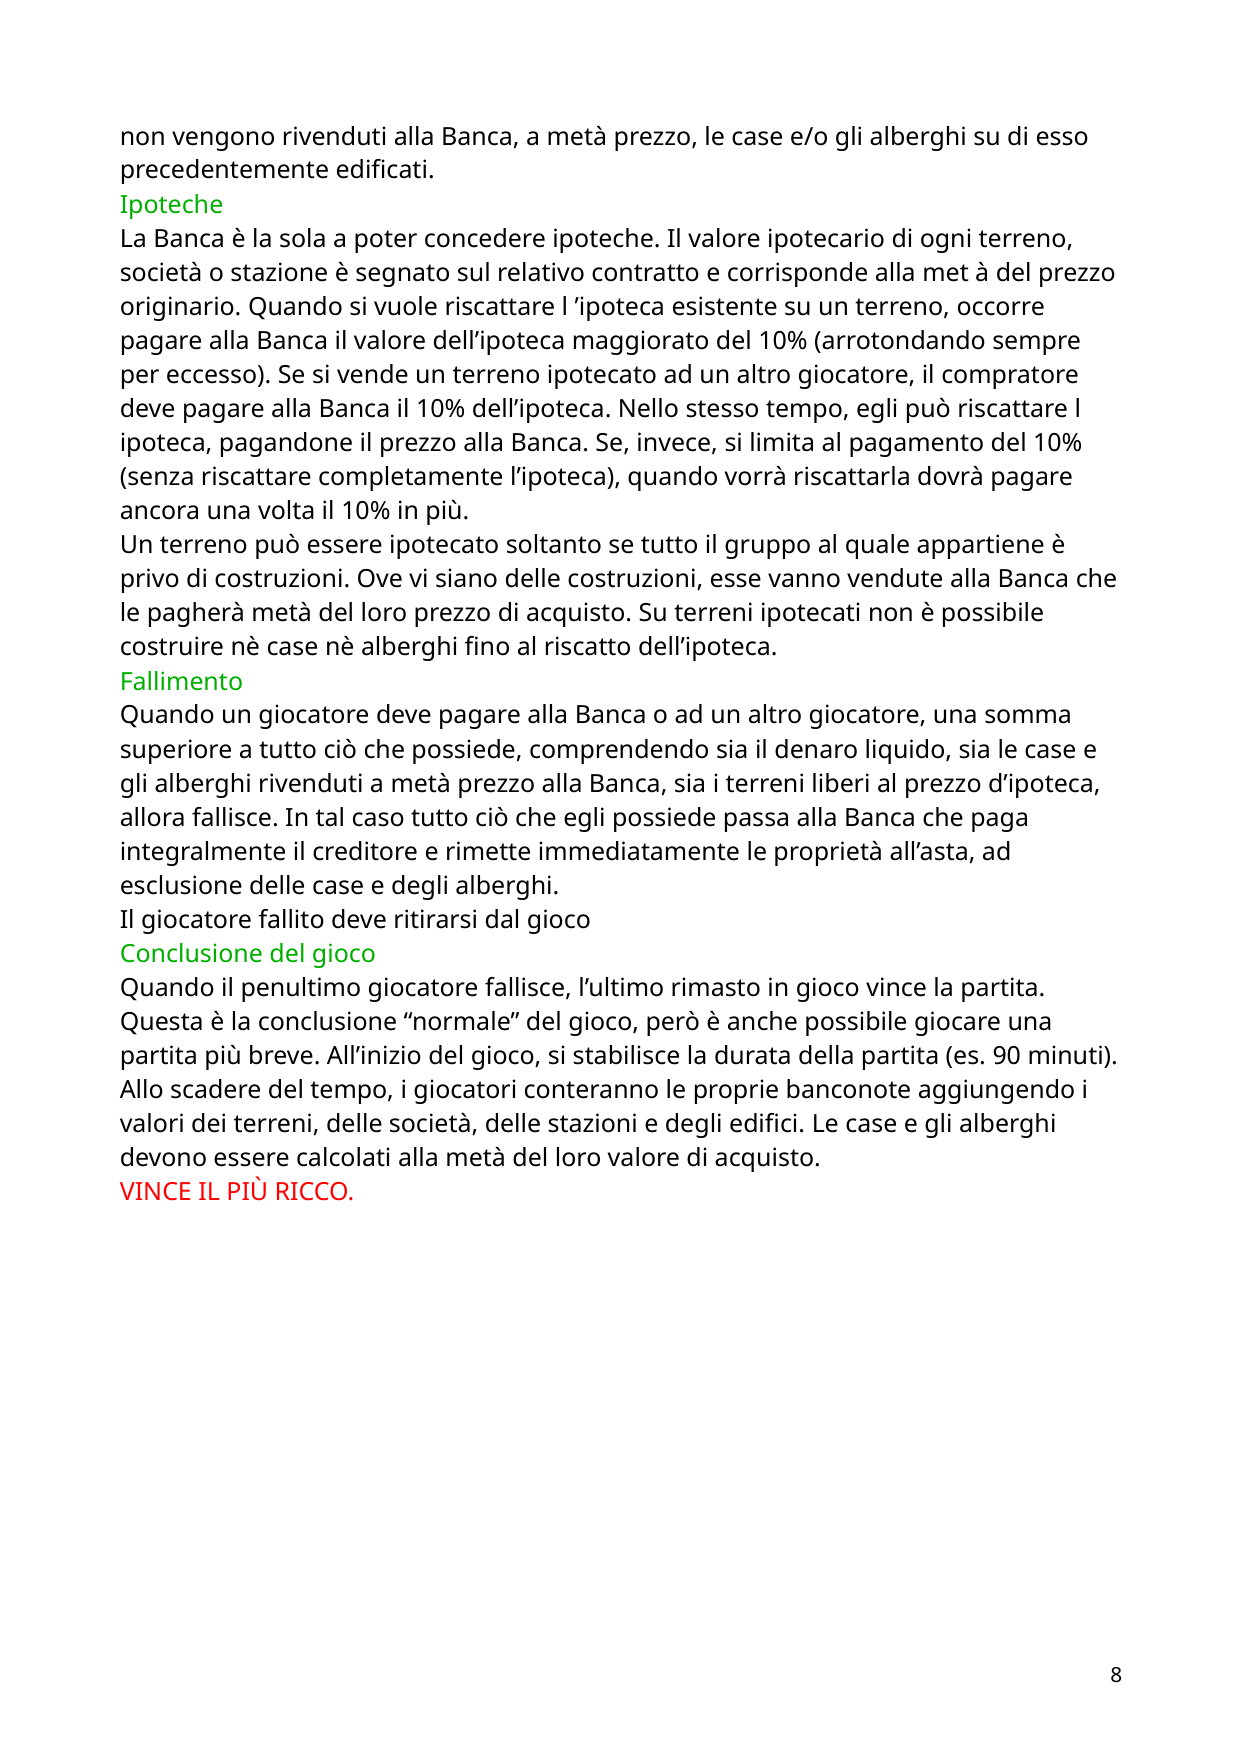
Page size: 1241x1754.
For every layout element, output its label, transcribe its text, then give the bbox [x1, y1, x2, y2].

text Il giocatore fallito deve ritirarsi dal gioco [119, 902, 1122, 936]
text Allo scadere del tempo, i giocatori conteranno le proprie banconote aggiungendo i valori dei terreni, delle società, delle stazioni e degli edifici. Le case e gli alberghi devono essere calcolati alla metà del loro valore di acquisto. [119, 1072, 1122, 1174]
text La Banca è la sola a poter concedere ipoteche. Il valore ipotecario di ogni terreno, società o stazione è segnato sul relativo contratto e corrisponde alla met à del prezzo originario. Quando si vuole riscattare l ’ipoteca esistente su un terreno, occorre pagare alla Banca il valore dell’ipoteca maggiorato del 10% (arrotondando sempre per eccesso). Se si vende un terreno ipotecato ad un altro giocatore, il compratore deve pagare alla Banca il 10% dell’ipoteca. Nello stesso tempo, egli può riscattare l ipoteca, pagandone il prezzo alla Banca. Se, invece, si limita al pagamento del 10% (senza riscattare completamente l’ipoteca), quando vorrà riscattarla dovrà pagare ancora una volta il 10% in più. [119, 220, 1122, 527]
text Questa è la conclusione “normale” del gioco, però è anche possibile giocare una partita più breve. All’inizio del gioco, si stabilisce la durata della partita (es. 90 minuti). [119, 1004, 1122, 1072]
text Ipoteche [119, 186, 1122, 220]
text non vengono rivenduti alla Banca, a metà prezzo, le case e/o gli alberghi su di esso precedentemente edificati. [119, 118, 1122, 186]
text VINCE IL PIÙ RICCO. [119, 1174, 1122, 1208]
text Un terreno può essere ipotecato soltanto se tutto il gruppo al quale appartiene è privo di costruzioni. Ove vi siano delle costruzioni, esse vanno vendute alla Banca che le pagherà metà del loro prezzo di acquisto. Su terreni ipotecati non è possibile costruire nè case nè alberghi fino al riscatto dell’ipoteca. [119, 527, 1122, 663]
text Conclusione del gioco [119, 936, 1122, 970]
text Quando un giocatore deve pagare alla Banca o ad un altro giocatore, una somma superiore a tutto ciò che possiede, comprendendo sia il denaro liquido, sia le case e gli alberghi rivenduti a metà prezzo alla Banca, sia i terreni liberi al prezzo d’ipoteca, allora fallisce. In tal caso tutto ciò che egli possiede passa alla Banca che paga integralmente il creditore e rimette immediatamente le proprietà all’asta, ad esclusione delle case e degli alberghi. [119, 697, 1122, 902]
text Quando il penultimo giocatore fallisce, l’ultimo rimasto in gioco vince la partita. [119, 970, 1122, 1004]
text Fallimento [119, 663, 1122, 697]
